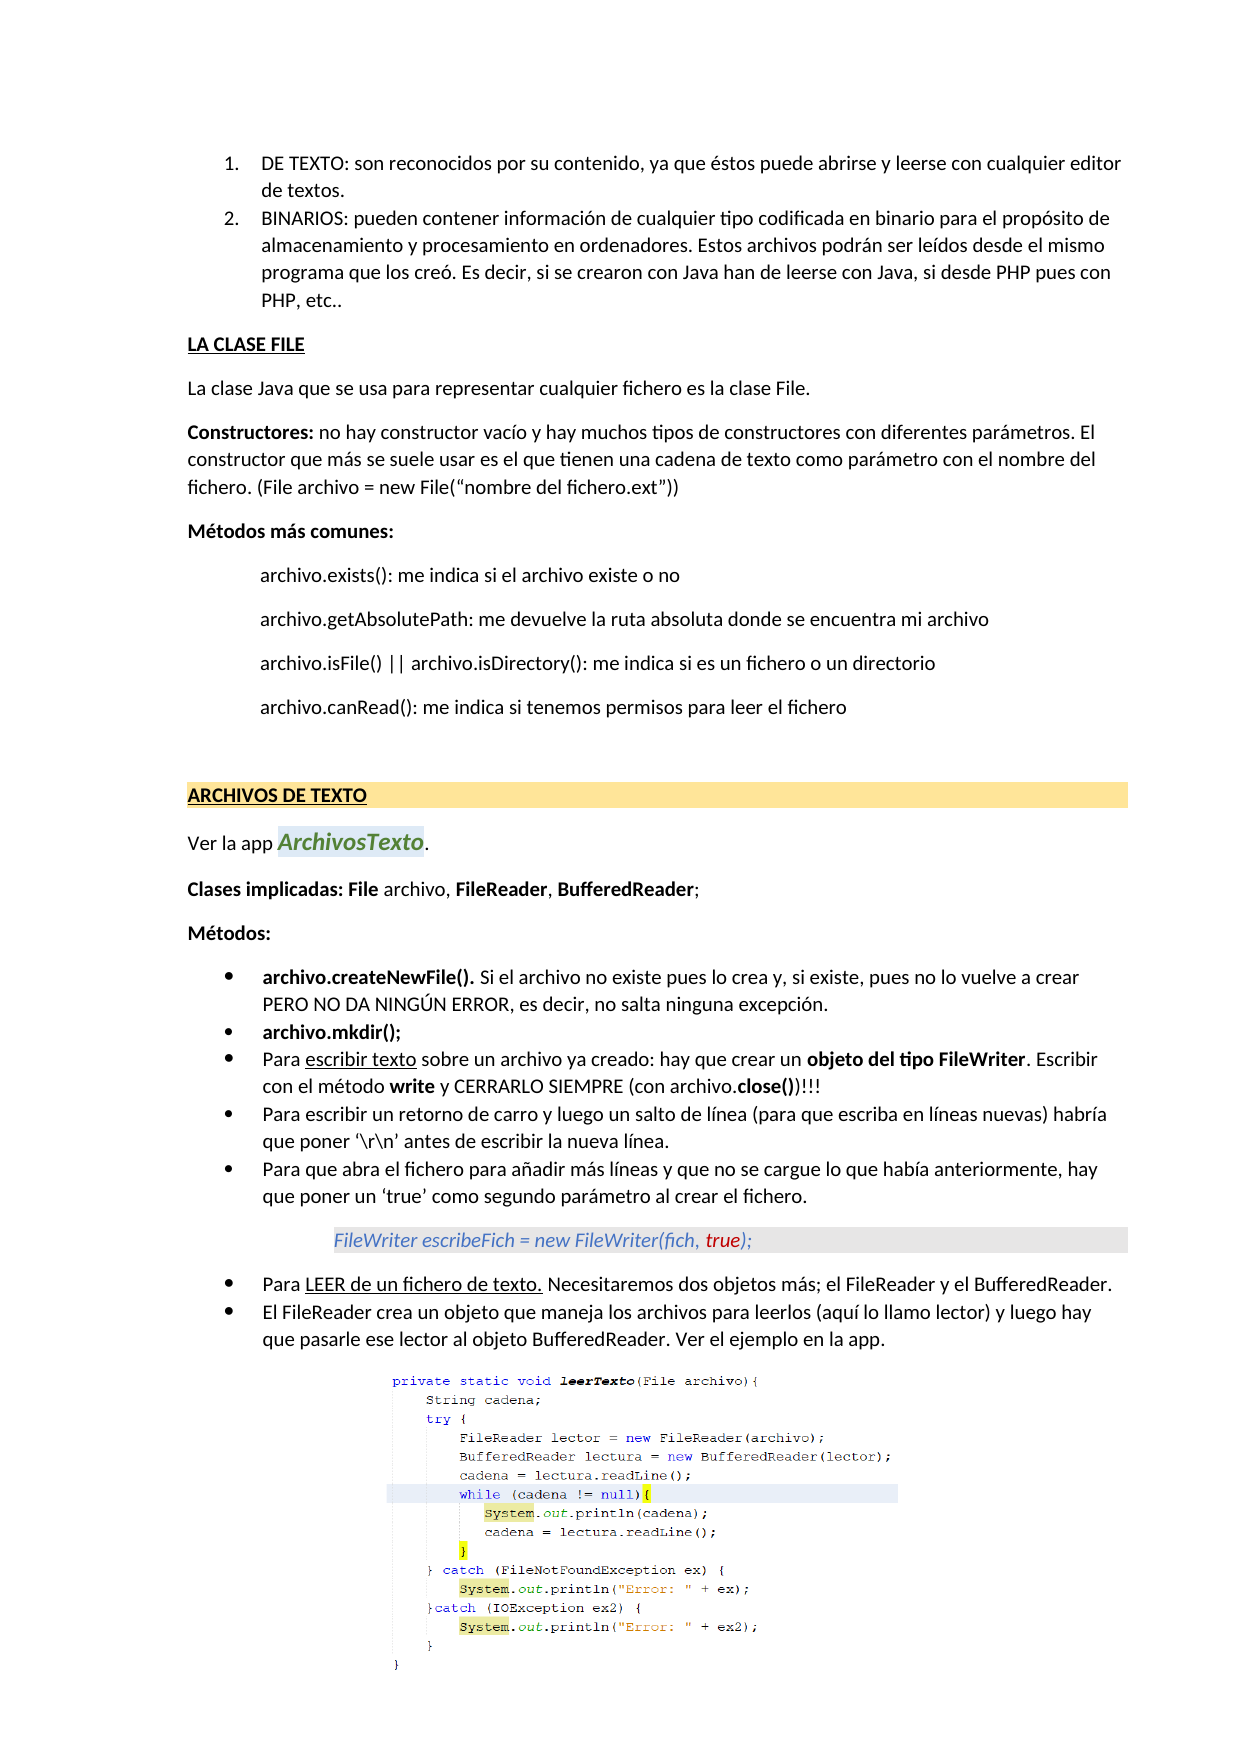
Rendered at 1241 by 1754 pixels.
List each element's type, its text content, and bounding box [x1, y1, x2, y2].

list BINARIOS: pueden contener información de cualquier tipo codificada en binario para el propósito de almacenamiento y procesamiento en ordenadores. Estos archivos podrán ser leídos desde el mismo programa que los creó. Es decir, si se crearon con Java han de leerse con Java, si desde PHP pues con PHP, etc.. [224, 205, 1128, 312]
list Para que abra el fichero para añadir más líneas y que no se cargue lo que había anteriormente, hay que poner un ‘true’ como segundo parámetro al crear el fichero. [225, 1156, 1128, 1209]
list archivo.mkdir(); [225, 1019, 1128, 1044]
text FileWriter escribeFich = new FileWriter(fich, true); [334, 1227, 1128, 1253]
text archivo.isFile() || archivo.isDirectory(): me indica si es un fichero o un directorio [260, 650, 1128, 676]
list DE TEXTO: son reconocidos por su contenido, ya que éstos puede abrirse y leerse con cualquier editor de textos. [224, 150, 1128, 203]
list El FileReader crea un objeto que maneja los archivos para leerlos (aquí lo llamo lector) y luego hay que pasarle ese lector al objeto BufferedReader. Ver el ejemplo en la app. [225, 1299, 1128, 1352]
text LA CLASE FILE [187, 331, 1128, 356]
picture [386, 1371, 898, 1672]
text Métodos más comunes: [187, 518, 1128, 543]
text ARCHIVOS DE TEXTO [187, 782, 1128, 808]
list Para LEER de un fichero de texto. Necesitaremos dos objetos más; el FileReader y el BufferedReader. [225, 1271, 1128, 1297]
text Constructores: no hay constructor vacío y hay muchos tipos de constructores con diferentes parámetros. El constructor que más se suele usar es el que tienen una cadena de texto como parámetro con el nombre del fichero. (File archivo = new File(“nombre del fichero.ext”)) [187, 419, 1128, 499]
list Para escribir un retorno de carro y luego un salto de línea (para que escriba en líneas nuevas) habría que poner ‘\r\n’ antes de escribir la nueva línea. [225, 1101, 1128, 1154]
text Clases implicadas: File archivo, FileReader, BufferedReader; [187, 876, 1128, 901]
text archivo.canRead(): me indica si tenemos permisos para leer el fichero [260, 694, 1128, 720]
list Para escribir texto sobre un archivo ya creado: hay que crear un objeto del tipo FileWriter. Escribir con el método write y CERRARLO SIEMPRE (con archivo.close())!!! [225, 1046, 1128, 1099]
text Ver la app ArchivosTexto. [187, 826, 1128, 857]
text Métodos: [187, 920, 1128, 946]
text archivo.exists(): me indica si el archivo existe o no [260, 562, 1128, 587]
text archivo.getAbsolutePath: me devuelve la ruta absoluta donde se encuentra mi archivo [260, 606, 1128, 632]
list archivo.createNewFile(). Si el archivo no existe pues lo crea y, si existe, pues no lo vuelve a crear PERO NO DA NINGÚN ERROR, es decir, no salta ninguna excepción. [225, 964, 1128, 1017]
text La clase Java que se usa para representar cualquier fichero es la clase File. [187, 375, 1128, 401]
